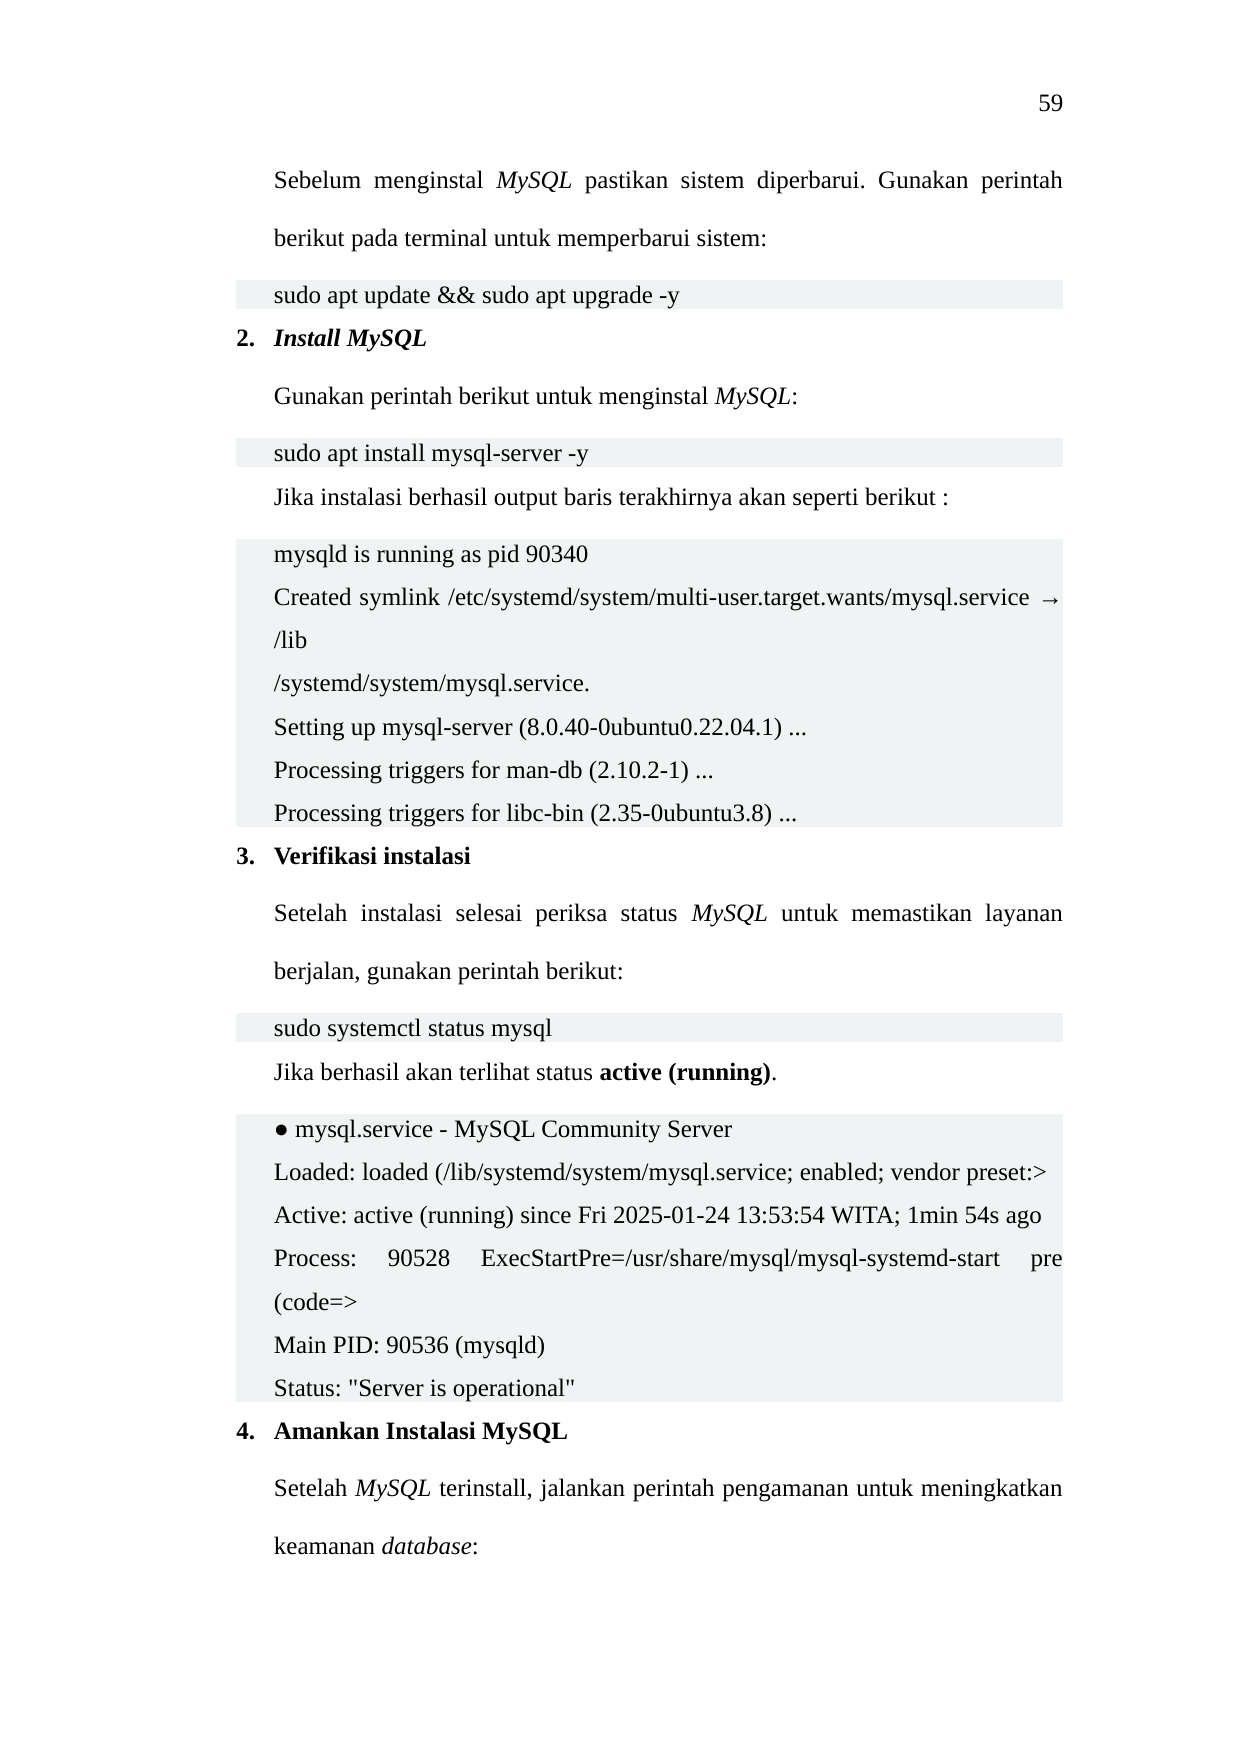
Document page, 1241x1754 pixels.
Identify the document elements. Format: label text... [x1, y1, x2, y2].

list Setelah instalasi selesai periksa status MySQL untuk memastikan layanan berjalan, gunakan perintah berikut: [236, 898, 1063, 985]
list Process: 90528 ExecStartPre=/usr/share/mysql/mysql-systemd-start pre (code=> [236, 1243, 1063, 1315]
list Sebelum menginstal MySQL pastikan sistem diperbarui. Gunakan perintah berikut pada terminal untuk memperbarui sistem: [236, 165, 1063, 252]
list Verifikasi instalasi [236, 841, 1063, 870]
list Install MySQL [236, 323, 1063, 352]
list Main PID: 90536 (mysqld) [236, 1330, 1063, 1358]
list /systemd/system/mysql.service. [236, 668, 1063, 697]
list Active: active (running) since Fri 2025-01-24 13:53:54 WITA; 1min 54s ago [236, 1200, 1063, 1229]
list mysqld is running as pid 90340 [236, 539, 1063, 568]
list Status: "Server is operational" [236, 1373, 1063, 1402]
list sudo apt update && sudo apt upgrade -y [236, 280, 1063, 309]
list Amankan Instalasi MySQL [236, 1416, 1063, 1445]
list Created symlink /etc/systemd/system/multi-user.target.wants/mysql.service → /lib [236, 582, 1063, 654]
list Processing triggers for libc-bin (2.35-0ubuntu3.8) ... [236, 798, 1063, 827]
list Jika berhasil akan terlihat status active (running). [236, 1057, 1063, 1085]
list sudo apt install mysql-server -y [236, 438, 1063, 467]
list sudo systemctl status mysql [236, 1013, 1063, 1042]
list Gunakan perintah berikut untuk menginstal MySQL: [236, 381, 1063, 410]
list ● mysql.service - MySQL Community Server [236, 1114, 1063, 1143]
list Loaded: loaded (/lib/systemd/system/mysql.service; enabled; vendor preset:> [236, 1157, 1063, 1186]
list Setting up mysql-server (8.0.40-0ubuntu0.22.04.1) ... [236, 712, 1063, 740]
list Setelah MySQL terinstall, jalankan perintah pengamanan untuk meningkatkan keamanan database: [236, 1473, 1063, 1560]
list Jika instalasi berhasil output baris terakhirnya akan seperti berikut : [236, 482, 1063, 510]
list Processing triggers for man-db (2.10.2-1) ... [236, 755, 1063, 783]
